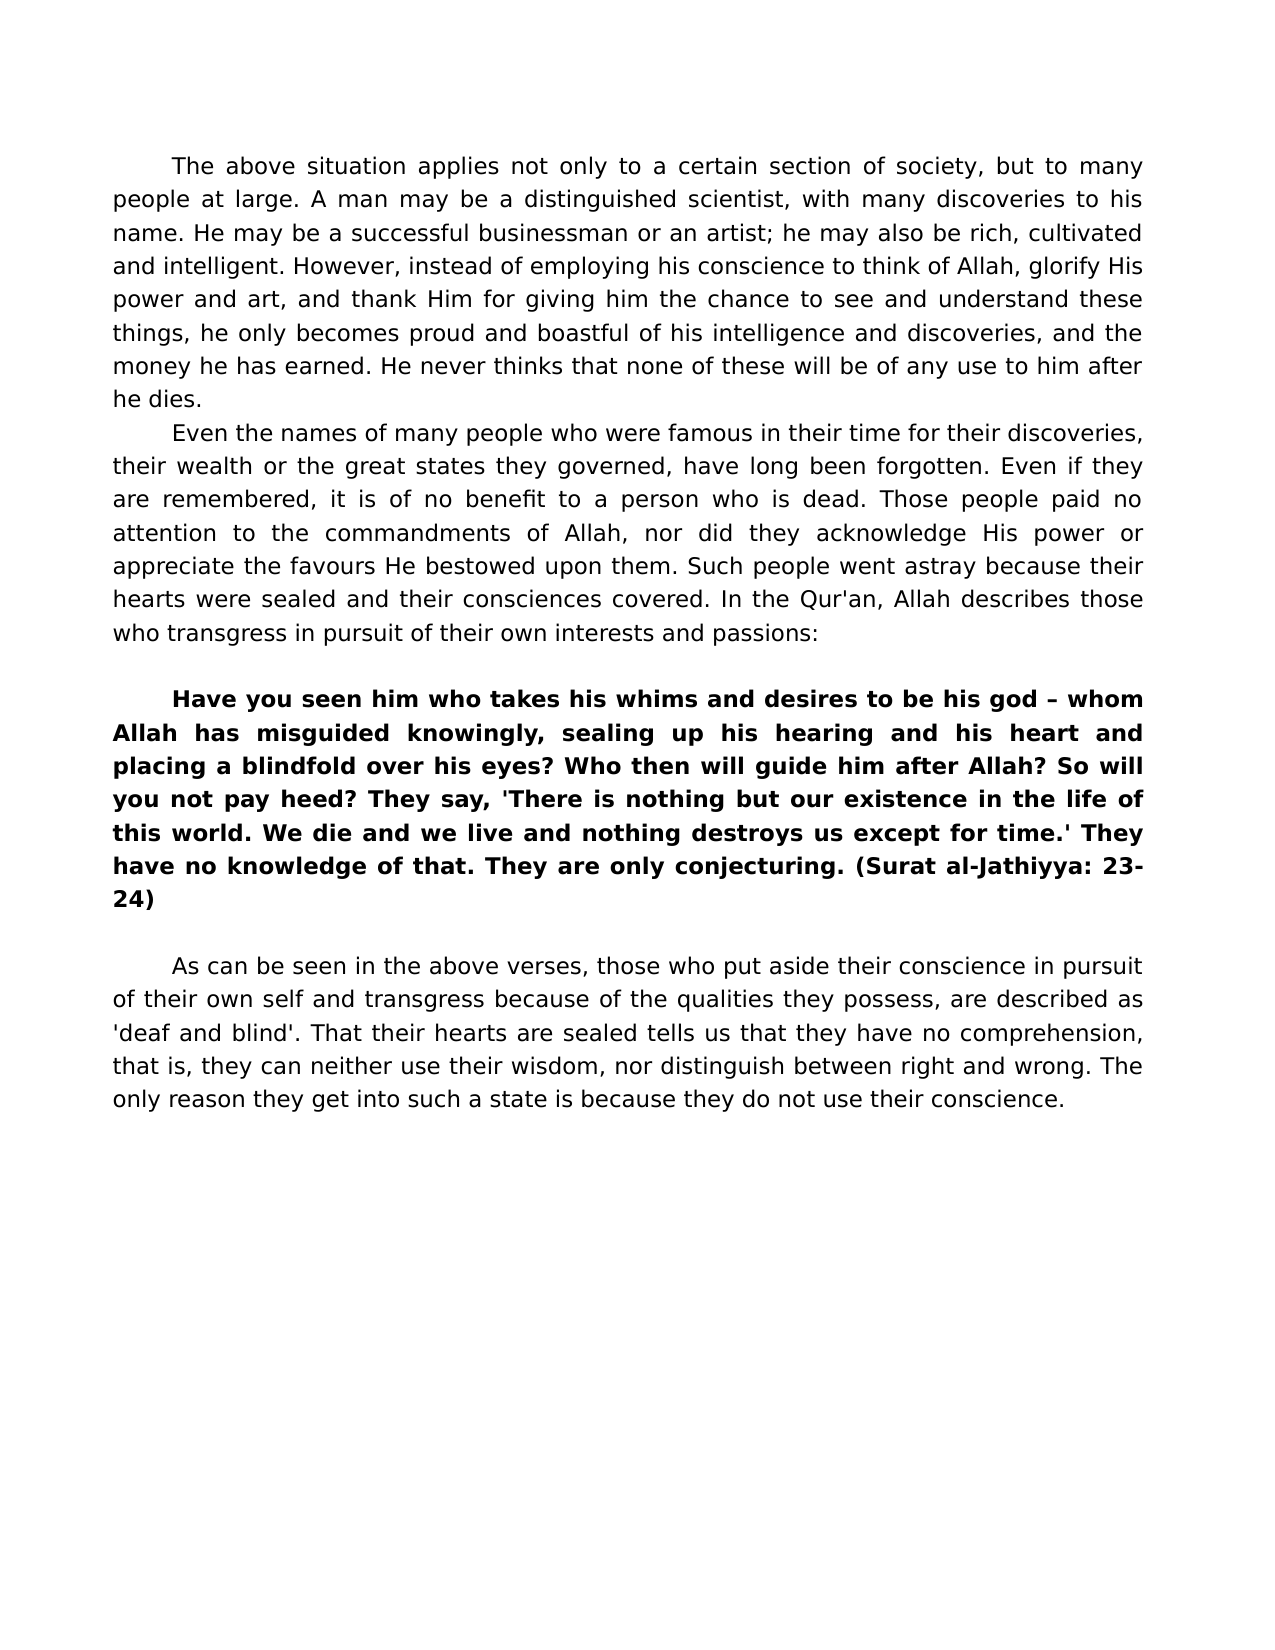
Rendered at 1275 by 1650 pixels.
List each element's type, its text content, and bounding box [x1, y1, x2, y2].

text As can be seen in the above verses, those who put aside their conscience in pursuit of their own self and transgress because of the qualities they possess, are described as 'deaf and blind'. That their hearts are sealed tells us that they have no comprehension, that is, they can neither use their wisdom, nor distinguish between right and wrong. The only reason they get into such a state is because they do not use their conscience. [112, 948, 1145, 1114]
text Have you seen him who takes his whims and desires to be his god – whom Allah has misguided knowingly, sealing up his hearing and his heart and placing a blindfold over his eyes? Who then will guide him after Allah? So will you not pay heed? They say, 'There is nothing but our existence in the life of this world. We die and we live and nothing destroys us except for time.' They have no knowledge of that. They are only conjecturing. (Surat al-Jathiyya: 23-24) [112, 681, 1145, 914]
text The above situation applies not only to a certain section of society, but to many people at large. A man may be a distinguished scientist, with many discoveries to his name. He may be a successful businessman or an artist; he may also be rich, cultivated and intelligent. However, instead of employing his conscience to think of Allah, glorify His power and art, and thank Him for giving him the chance to see and understand these things, he only becomes proud and boastful of his intelligence and discoveries, and the money he has earned. He never thinks that none of these will be of any use to him after he dies. [112, 148, 1145, 414]
text Even the names of many people who were famous in their time for their discoveries, their wealth or the great states they governed, have long been forgotten. Even if they are remembered, it is of no benefit to a person who is dead. Those people paid no attention to the commandments of Allah, nor did they acknowledge His power or appreciate the favours He bestowed upon them. Such people went astray because their hearts were sealed and their consciences covered. In the Qur'an, Allah describes those who transgress in pursuit of their own interests and passions: [112, 414, 1145, 648]
